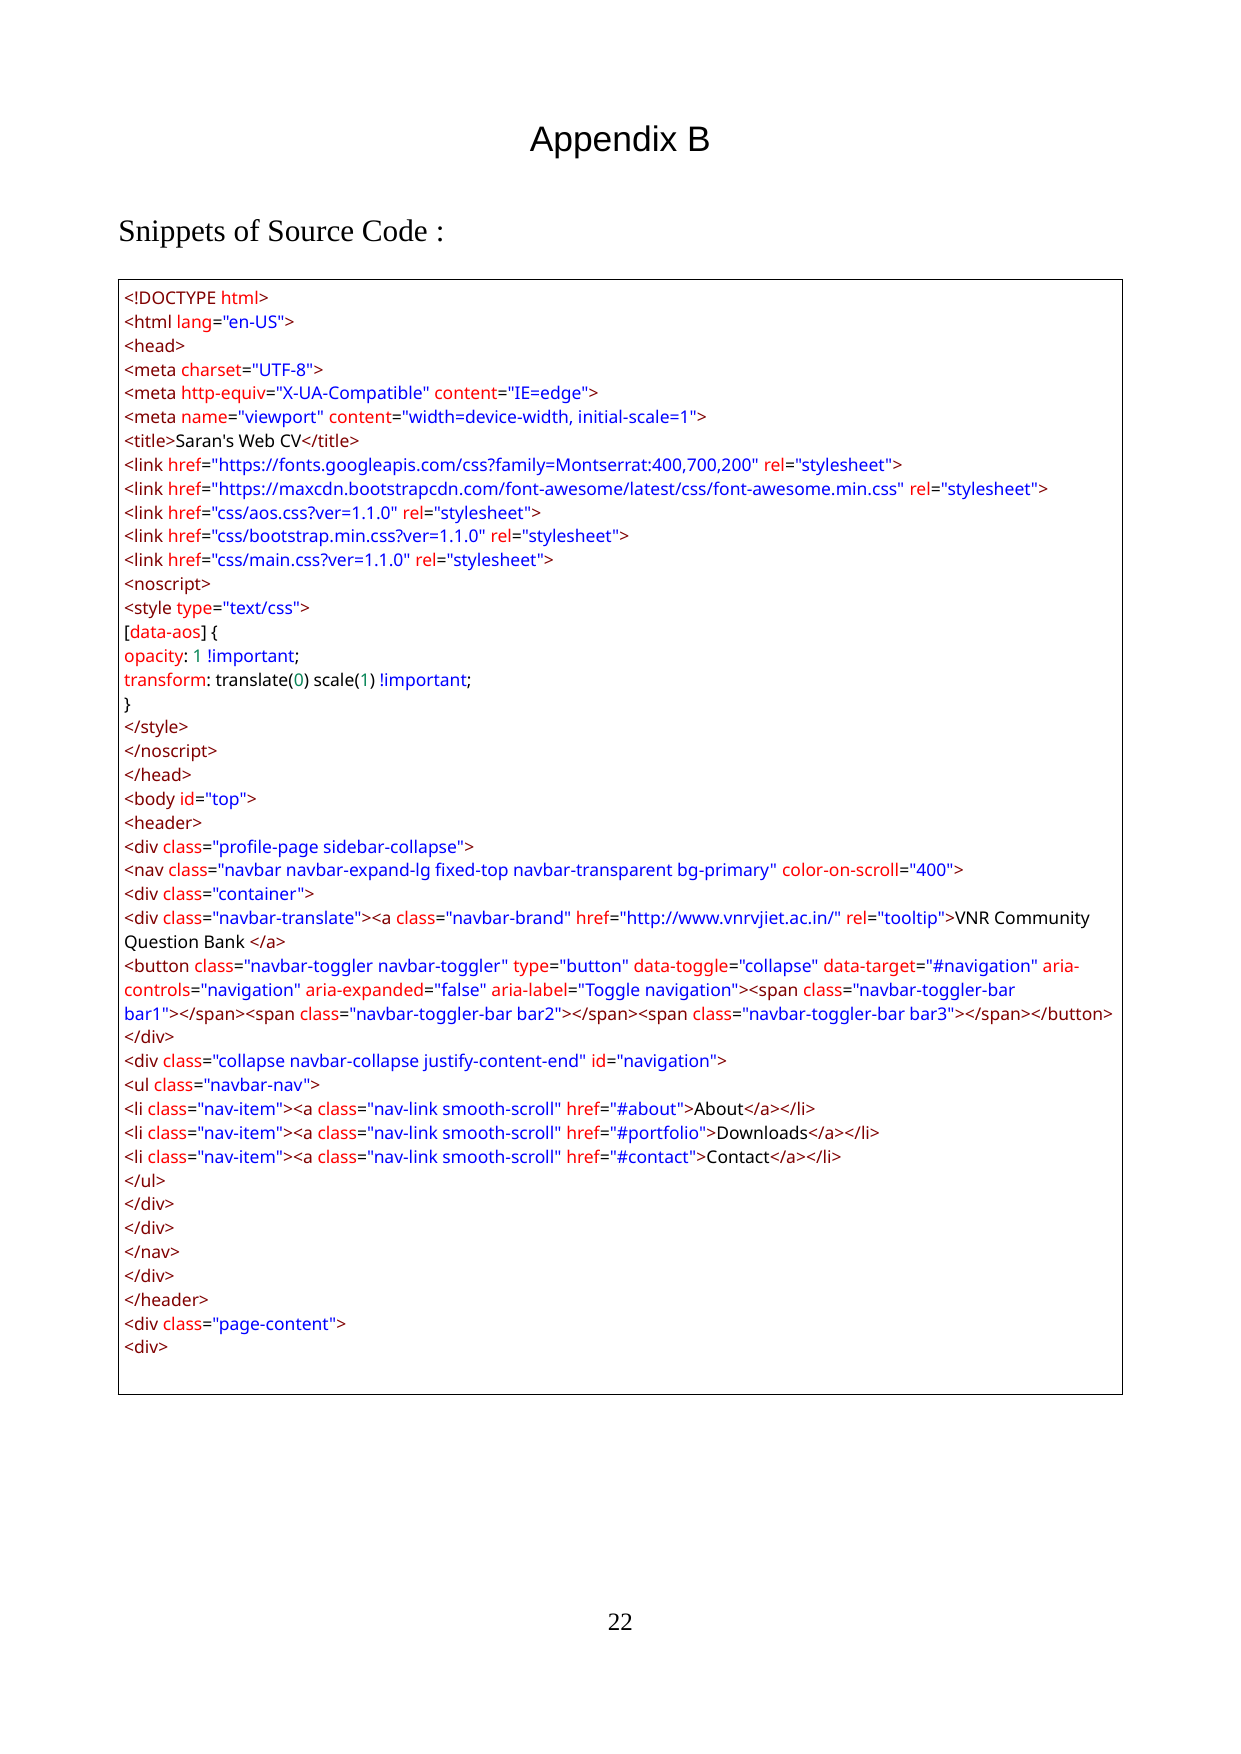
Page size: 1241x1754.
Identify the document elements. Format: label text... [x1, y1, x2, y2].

subtitle Appendix B [118, 118, 1122, 159]
subtitle Snippets of Source Code : [118, 212, 1122, 248]
table_header <!DOCTYPE html> <html lang="en-US"> <head> <meta charset="UTF-8"> <meta http-equiv="X-UA-Compatible" content="IE=edge"> <meta name="viewport" content="width=device-width, initial-scale=1"> <title>Saran's Web CV</title> <link href="https://fonts.googleapis.com/css?family=Montserrat:400,700,200" rel="stylesheet"> <link href="https://maxcdn.bootstrapcdn.com/font-awesome/latest/css/font-awesome.min.css" rel="stylesheet"> <link href="css/aos.css?ver=1.1.0" rel="stylesheet"> <link href="css/bootstrap.min.css?ver=1.1.0" rel="stylesheet"> <link href="css/main.css?ver=1.1.0" rel="stylesheet"> <noscript> <style type="text/css"> [data-aos] { opacity: 1 !important; transform: translate(0) scale(1) !important; } </style> </noscript> </head> <body id="top"> <header> <div class="profile-page sidebar-collapse"> <nav class="navbar navbar-expand-lg fixed-top navbar-transparent bg-primary" color-on-scroll="400"> <div class="container"> <div class="navbar-translate"><a class="navbar-brand" href="http://www.vnrvjiet.ac.in/" rel="tooltip">VNR Community Question Bank </a> <button class="navbar-toggler navbar-toggler" type="button" data-toggle="collapse" data-target="#navigation" aria-controls="navigation" aria-expanded="false" aria-label="Toggle navigation"><span class="navbar-toggler-bar bar1"></span><span class="navbar-toggler-bar bar2"></span><span class="navbar-toggler-bar bar3"></span></button> </div> <div class="collapse navbar-collapse justify-content-end" id="navigation"> <ul class="navbar-nav"> <li class="nav-item"><a class="nav-link smooth-scroll" href="#about">About</a></li> <li class="nav-item"><a class="nav-link smooth-scroll" href="#portfolio">Downloads</a></li> <li class="nav-item"><a class="nav-link smooth-scroll" href="#contact">Contact</a></li> </ul> </div> </div> </nav> </div> </header> <div class="page-content"> <div> [119, 280, 1122, 1393]
